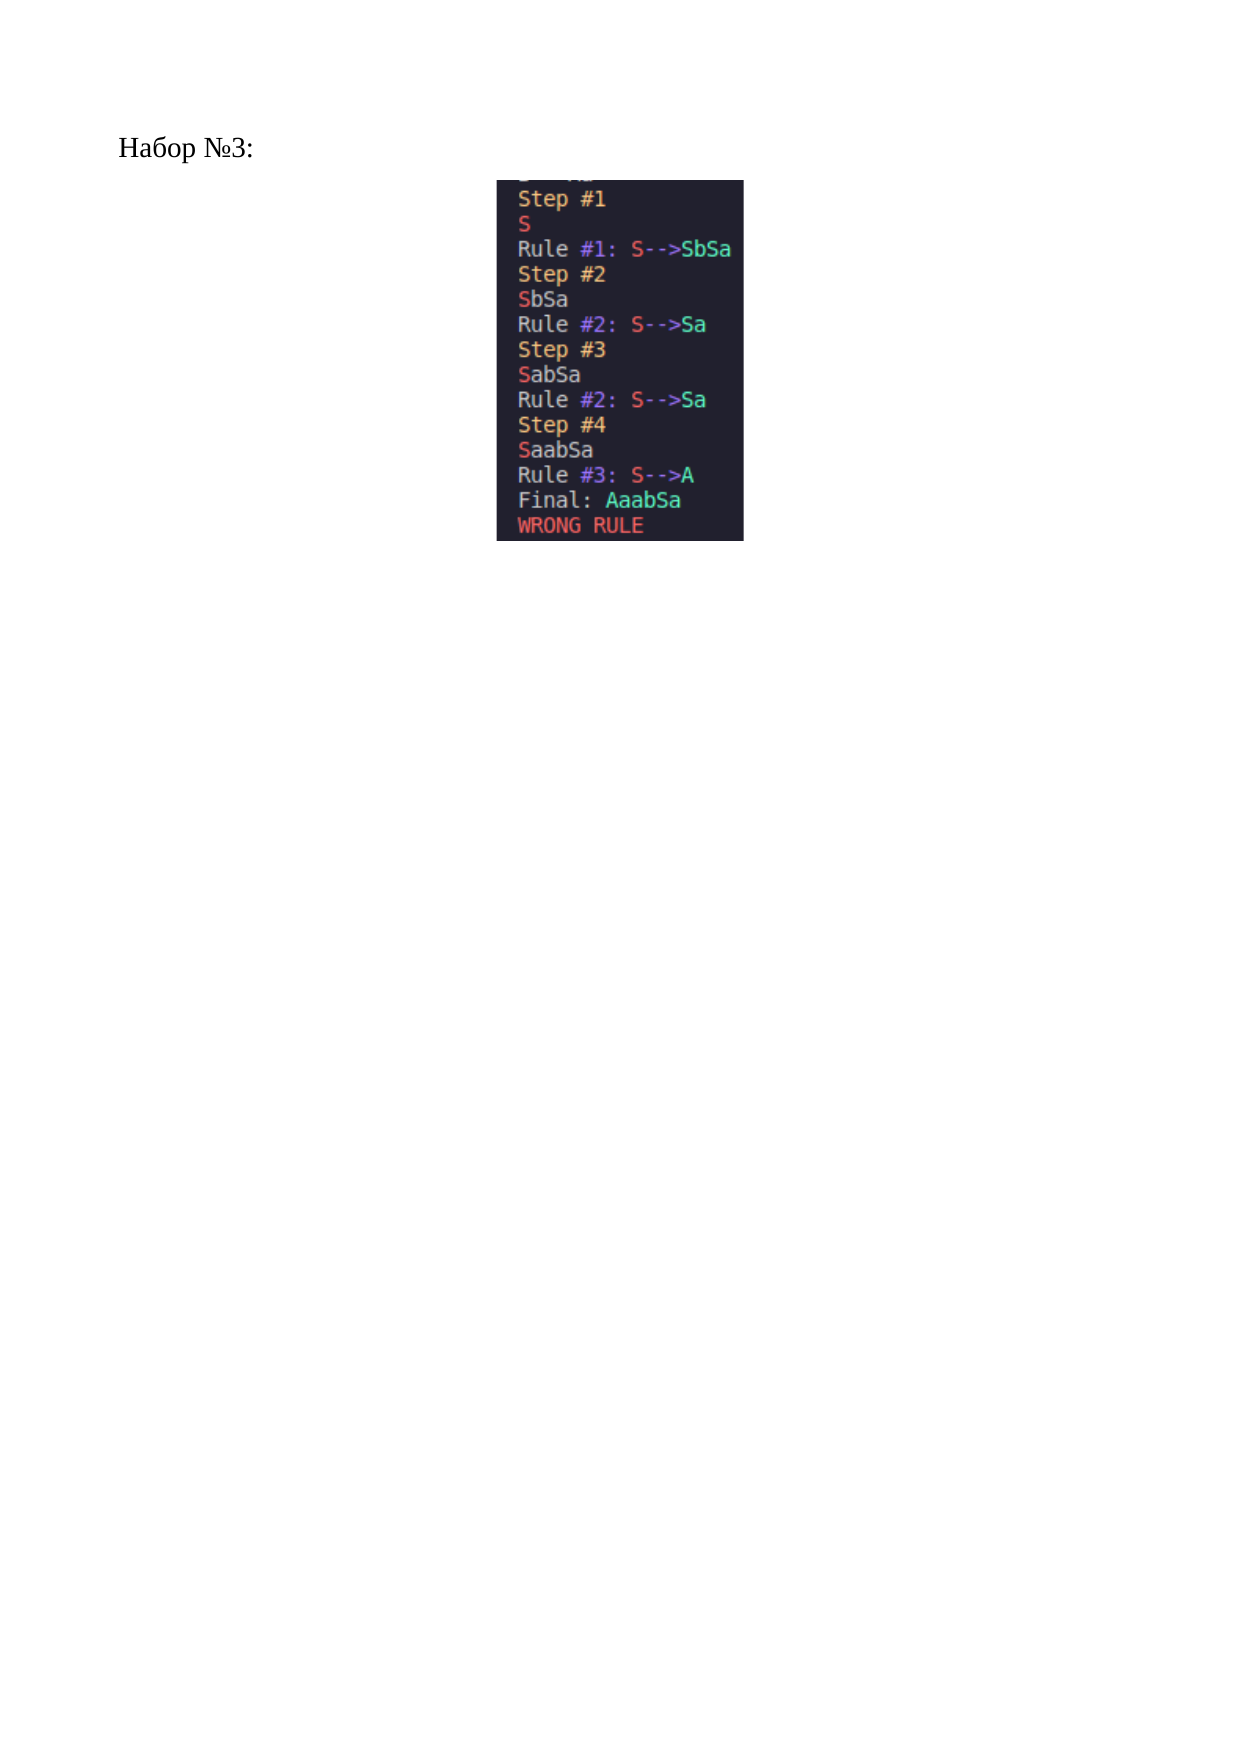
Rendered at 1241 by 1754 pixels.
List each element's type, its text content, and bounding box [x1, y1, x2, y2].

text Набор №3: [118, 131, 1122, 164]
picture [496, 180, 744, 541]
